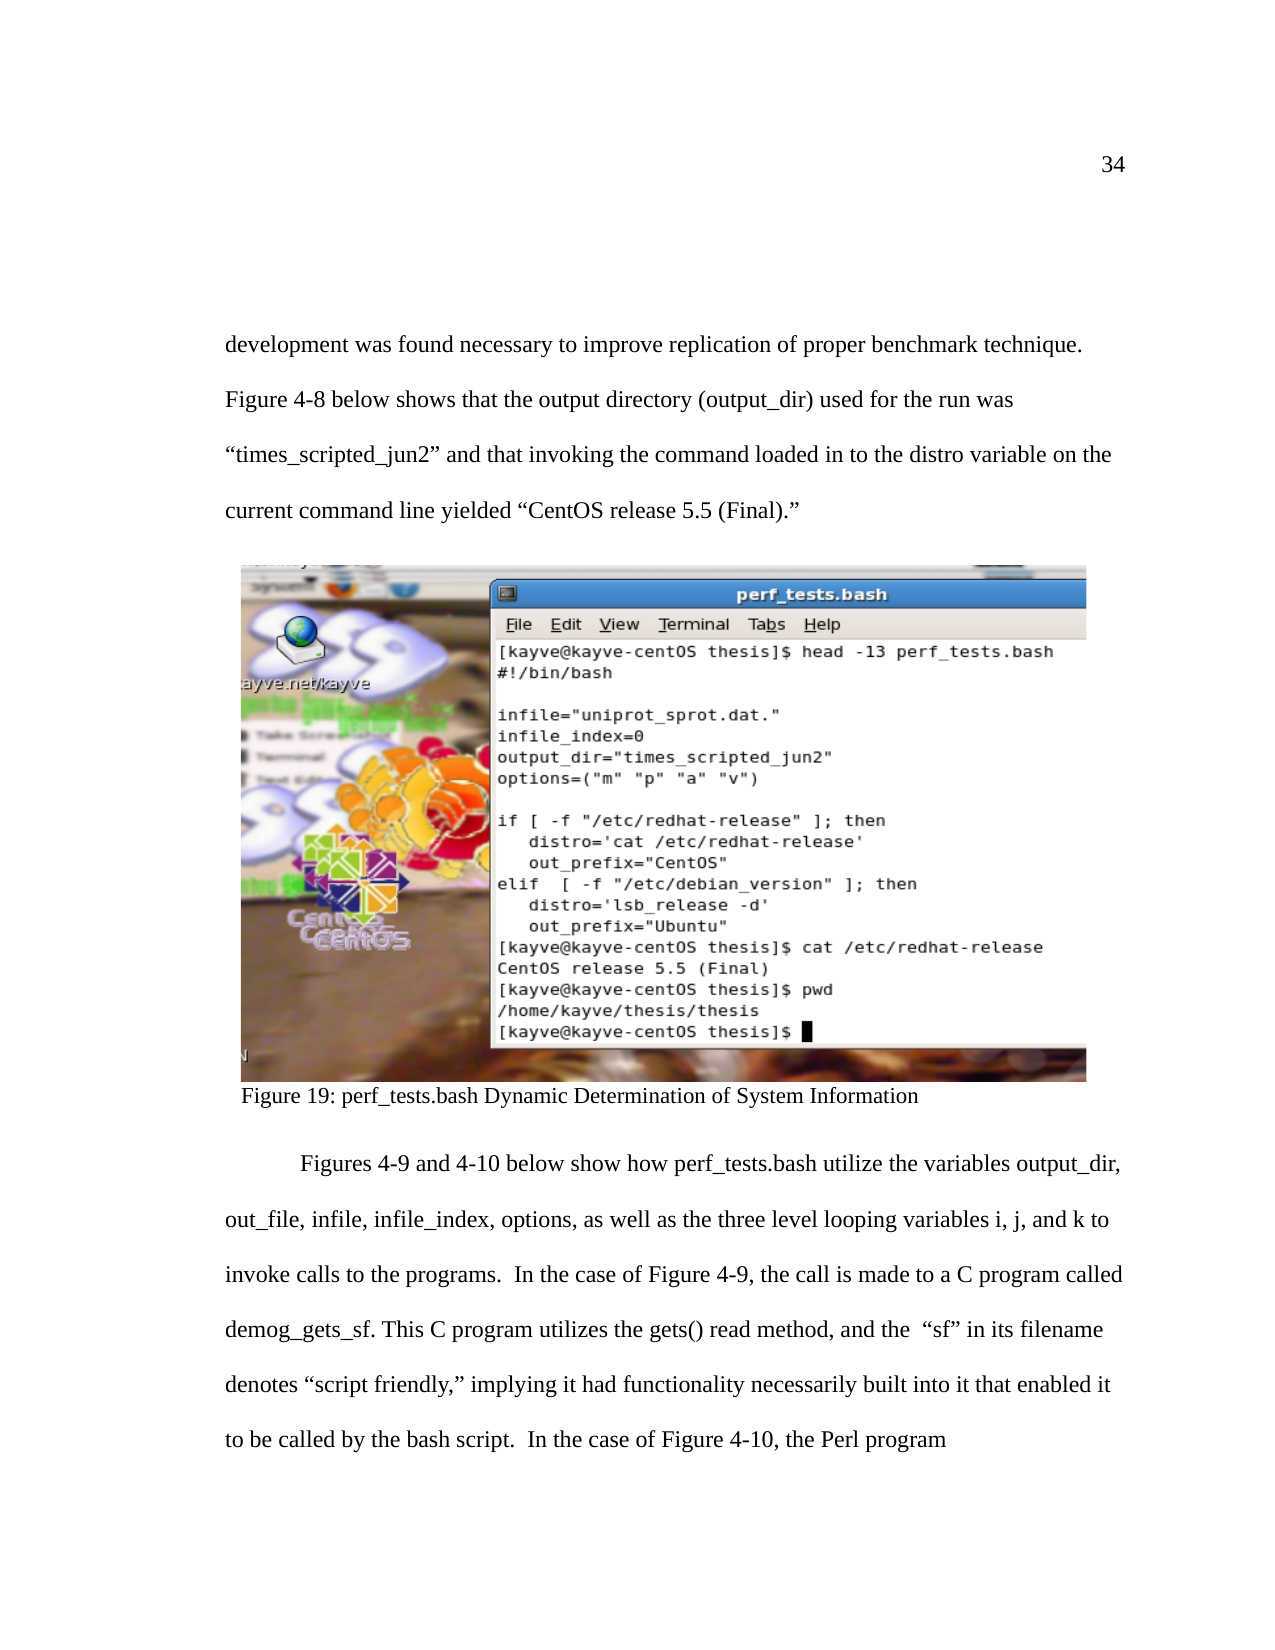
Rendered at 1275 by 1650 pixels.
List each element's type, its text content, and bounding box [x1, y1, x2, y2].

picture [240, 565, 1087, 1082]
text Figures 4-9 and 4-10 below show how perf_tests.bash utilize the variables output_dir, out_file, infile, infile_index, options, as well as the three level looping variables i, j, and k to invoke calls to the programs. In the case of Figure 4-9, the call is made to a C program called demog_gets_sf. This C program utilizes the gets() read method, and the “sf” in its filename denotes “script friendly,” implying it had functionality necessarily built into it that enabled it to be called by the bash script. In the case of Figure 4-10, the Perl program [225, 551, 1125, 1453]
text Figure 19: perf_tests.bash Dynamic Determination of System Information [241, 1082, 1086, 1108]
text development was found necessary to improve replication of proper benchmark technique. Figure 4-8 below shows that the output directory (output_dir) used for the run was “times_scripted_jun2” and that invoking the command loaded in to the distro variable on the current command line yielded “CentOS release 5.5 (Final).” [225, 330, 1125, 523]
